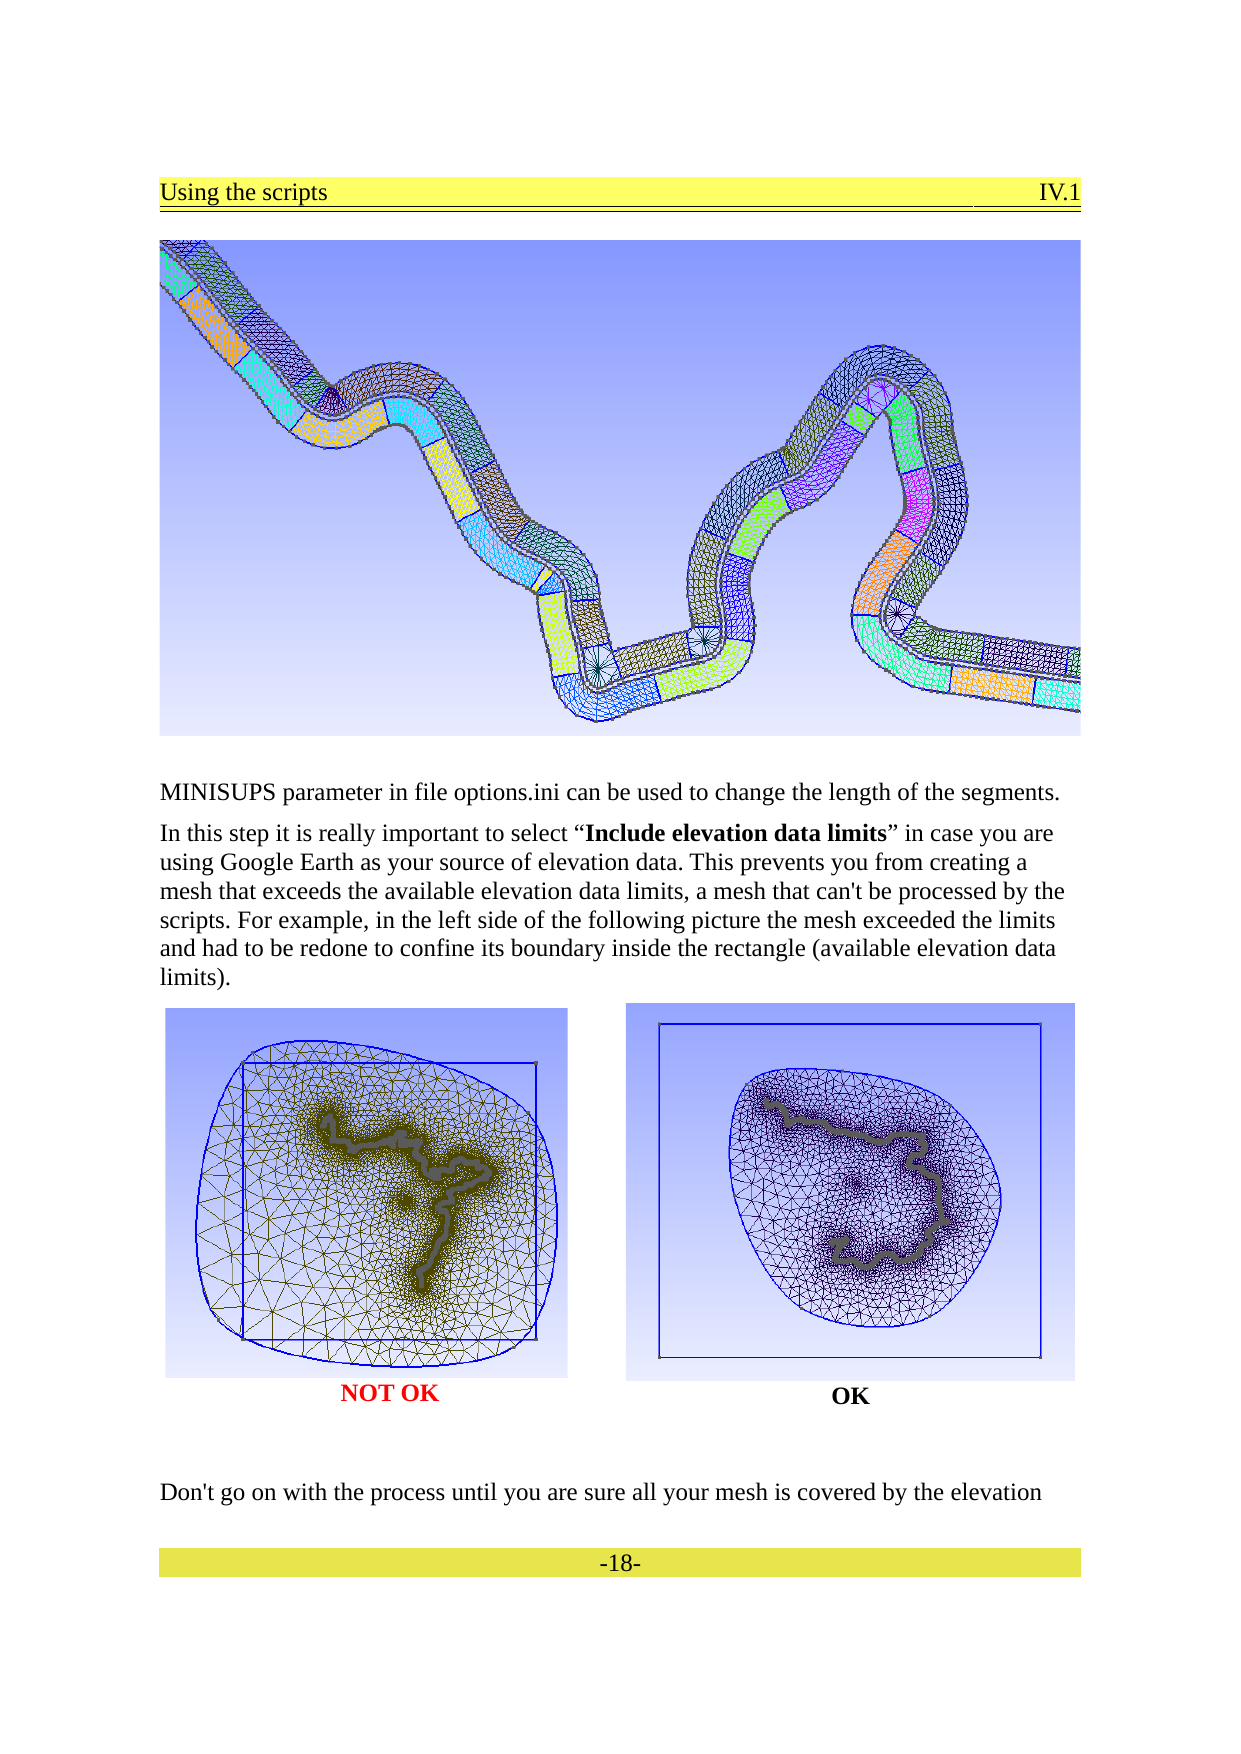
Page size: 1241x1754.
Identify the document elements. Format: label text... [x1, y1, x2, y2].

text In this step it is really important to select “Include elevation data limits” in case you are using Google Earth as your source of elevation data. This prevents you from creating a mesh that exceeds the available elevation data limits, a mesh that can't be processed by the scripts. For example, in the left side of the following picture the mesh exceeded the limits and had to be redone to confine its boundary inside the rectangle (available elevation data limits). [159, 818, 1081, 991]
picture [159, 240, 1081, 736]
table_header NOT OK [160, 1004, 620, 1435]
table_header OK [620, 1004, 1081, 1435]
picture [165, 1008, 568, 1378]
text Don't go on with the process until you are sure all your mesh is covered by the elevation [159, 1477, 1081, 1505]
picture [625, 1003, 1075, 1381]
text MINISUPS parameter in file options.ini can be used to change the length of the segments. [159, 777, 1081, 806]
